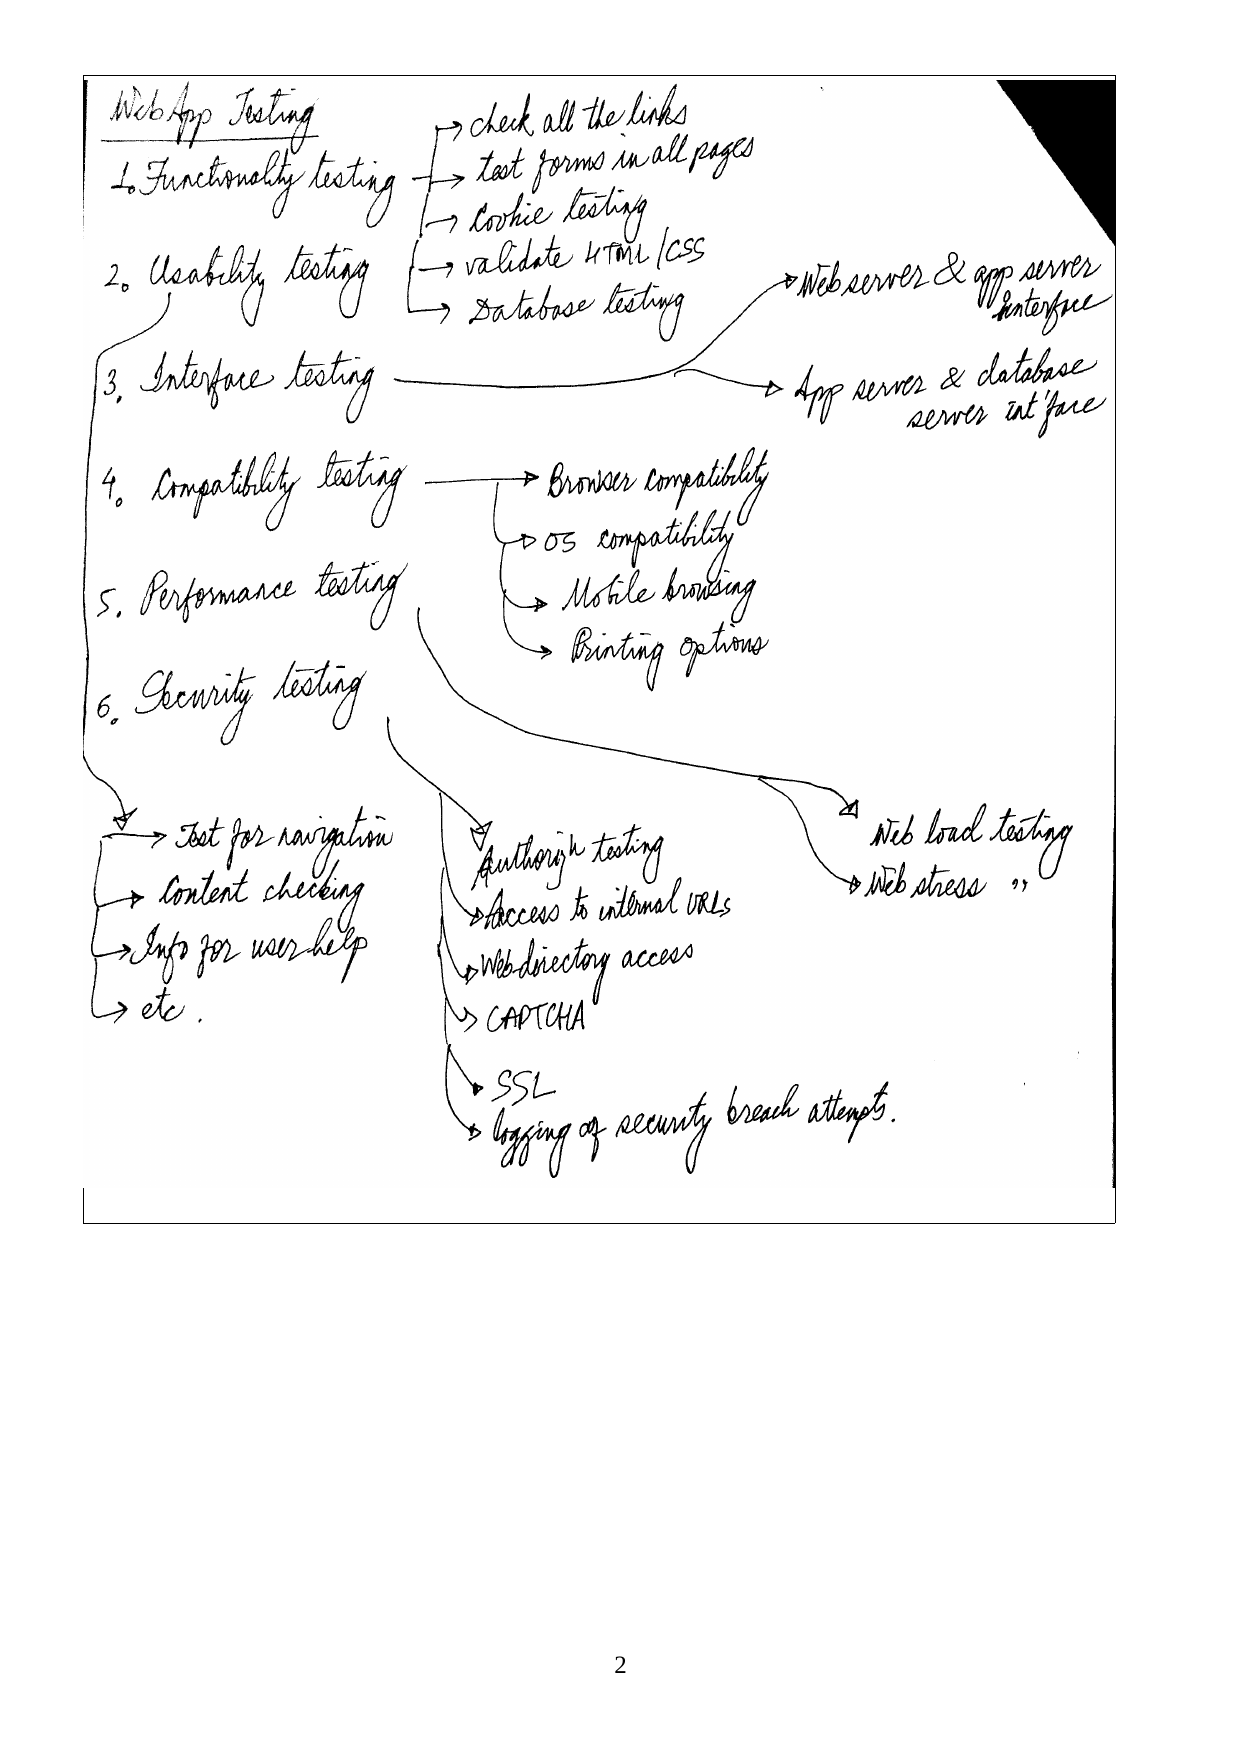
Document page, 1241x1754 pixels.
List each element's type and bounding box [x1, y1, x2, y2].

table_cell [84, 156, 1115, 1222]
table_cell [84, 76, 1115, 80]
